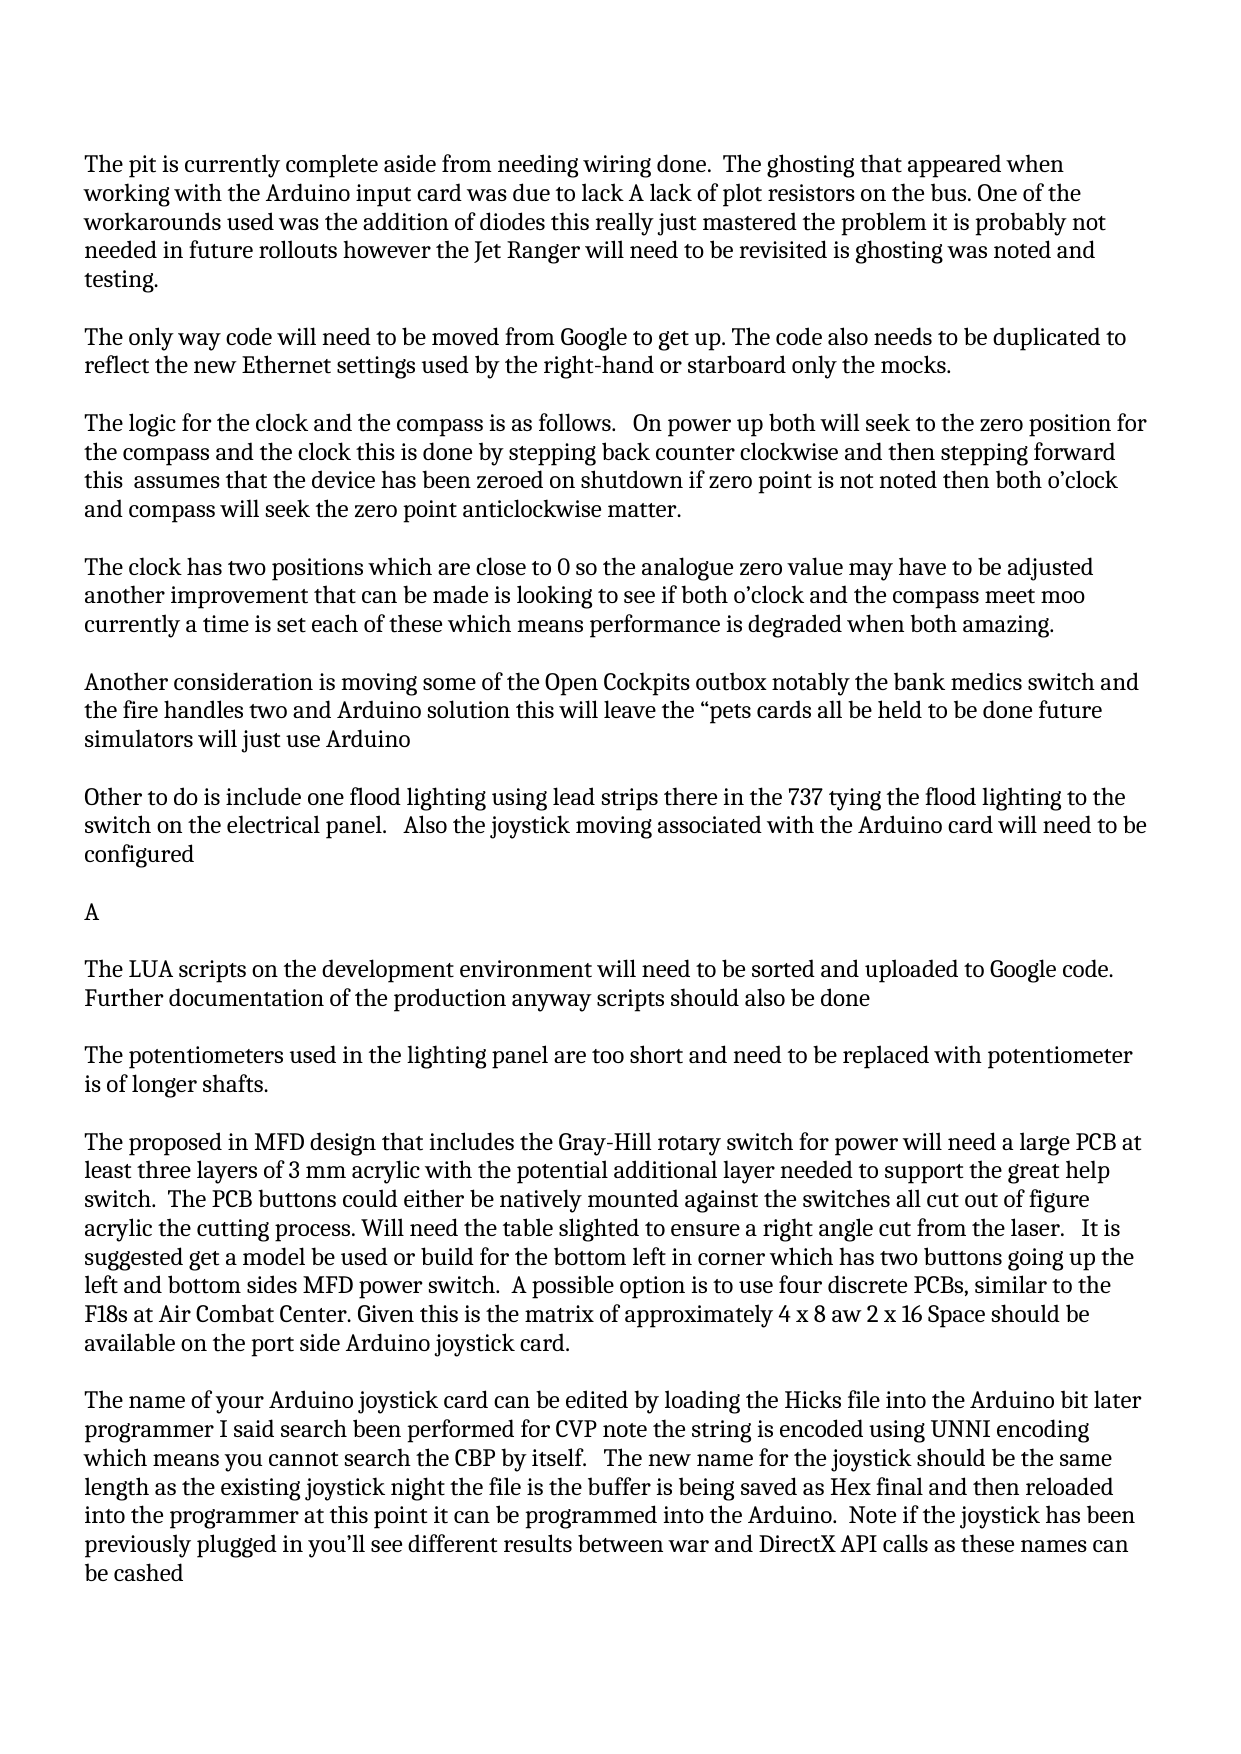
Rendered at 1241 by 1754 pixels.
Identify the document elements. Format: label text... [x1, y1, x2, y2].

text Other to do is include one flood lighting using lead strips there in the 737 tying the flood lighting to the switch on the electrical panel. Also the joystick moving associated with the Arduino card will need to be configured [84, 782, 1148, 869]
text The name of your Arduino joystick card can be edited by loading the Hicks file into the Arduino bit later programmer I said search been performed for CVP note the string is encoded using UNNI encoding which means you cannot search the CBP by itself. The new name for the joystick should be the same length as the existing joystick night the file is the buffer is being saved as Hex final and then reloaded into the programmer at this point it can be programmed into the Arduino. Note if the joystick has been previously plugged in you’ll see different results between war and DirectX API calls as these names can be cashed [84, 1386, 1148, 1587]
text Another consideration is moving some of the Open Cockpits outbox notably the bank medics switch and the fire handles two and Arduino solution this will leave the “pets cards all be held to be done future simulators will just use Arduino [84, 667, 1148, 754]
text A [84, 897, 1148, 926]
text The LUA scripts on the development environment will need to be sorted and uploaded to Google code. Further documentation of the production anyway scripts should also be done [84, 955, 1148, 1012]
text The potentiometers used in the lighting panel are too short and need to be replaced with potentiometer is of longer shafts. [84, 1041, 1148, 1099]
text The pit is currently complete aside from needing wiring done. The ghosting that appeared when working with the Arduino input card was due to lack A lack of plot resistors on the bus. One of the workarounds used was the addition of diodes this really just mastered the problem it is probably not needed in future rollouts however the Jet Ranger will need to be revisited is ghosting was noted and testing. [84, 150, 1148, 294]
text The logic for the clock and the compass is as follows. On power up both will seek to the zero position for the compass and the clock this is done by stepping back counter clockwise and then stepping forward this assumes that the device has been zeroed on shutdown if zero point is not noted then both o’clock and compass will seek the zero point anticlockwise matter. [84, 409, 1148, 524]
text The clock has two positions which are close to 0 so the analogue zero value may have to be adjusted another improvement that can be made is looking to see if both o’clock and the compass meet moo currently a time is set each of these which means performance is degraded when both amazing. [84, 552, 1148, 639]
text The proposed in MFD design that includes the Gray-Hill rotary switch for power will need a large PCB at least three layers of 3 mm acrylic with the potential additional layer needed to support the great help switch. The PCB buttons could either be natively mounted against the switches all cut out of figure acrylic the cutting process. Will need the table slighted to ensure a right angle cut from the laser. It is suggested get a model be used or build for the bottom left in corner which has two buttons going up the left and bottom sides MFD power switch. A possible option is to use four discrete PCBs, similar to the F18s at Air Combat Center. Given this is the matrix of approximately 4 x 8 aw 2 x 16 Space should be available on the port side Arduino joystick card. [84, 1127, 1148, 1357]
text The only way code will need to be moved from Google to get up. The code also needs to be duplicated to reflect the new Ethernet settings used by the right-hand or starboard only the mocks. [84, 322, 1148, 380]
